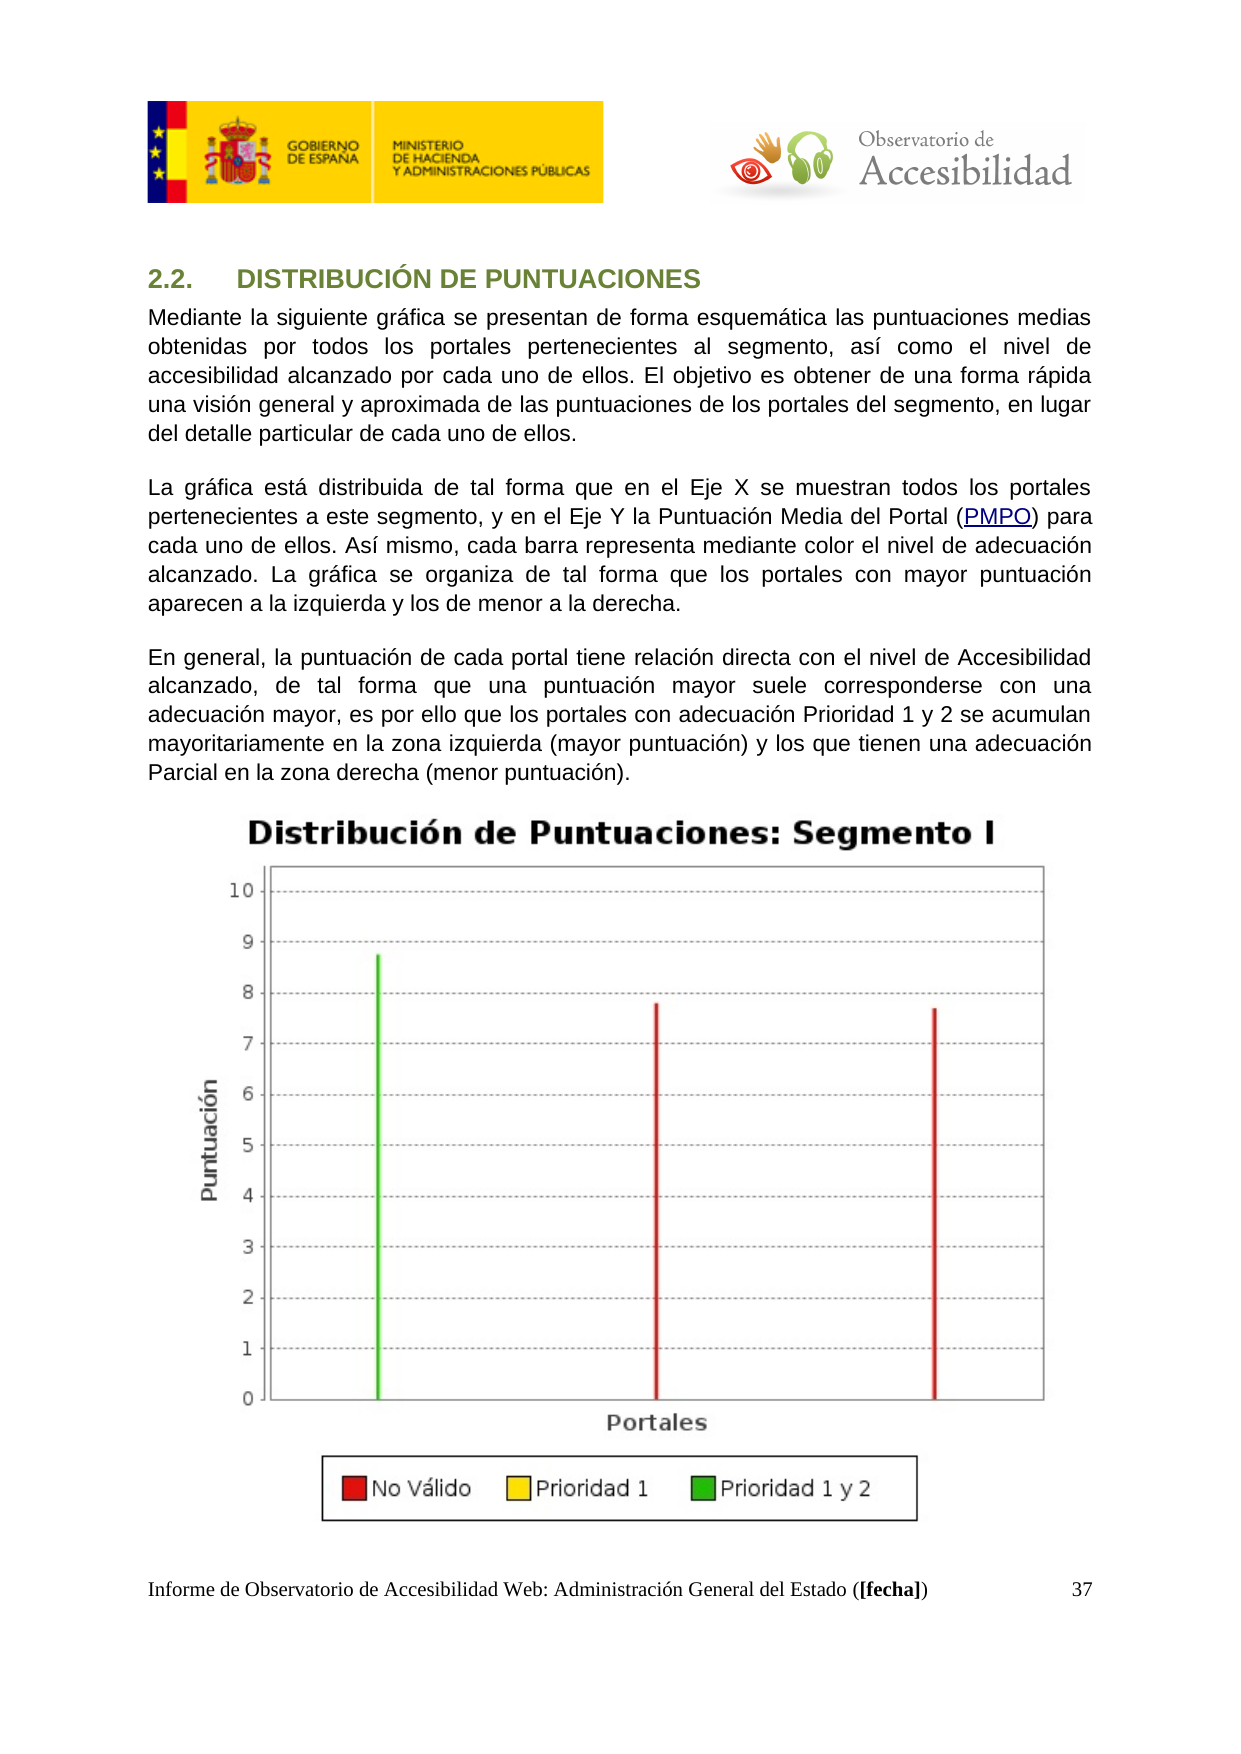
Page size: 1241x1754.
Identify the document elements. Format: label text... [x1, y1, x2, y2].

picture [178, 813, 1062, 1523]
text Mediante la siguiente gráfica se presentan de forma esquemática las puntuaciones medias obtenidas por todos los portales pertenecientes al segmento, así como el nivel de accesibilidad alcanzado por cada uno de ellos. El objetivo es obtener de una forma rápida una visión general y aproximada de las puntuaciones de los portales del segmento, en lugar del detalle particular de cada uno de ellos. [148, 304, 1092, 446]
list Distribución de puntuaciones [148, 263, 1092, 294]
picture [710, 122, 1086, 205]
text La gráfica está distribuida de tal forma que en el Eje X se muestran todos los portales pertenecientes a este segmento, y en el Eje Y la Puntuación Media del Portal (PMPO) para cada uno de ellos. Así mismo, cada barra representa mediante color el nivel de adecuación alcanzado. La gráfica se organiza de tal forma que los portales con mayor puntuación aparecen a la izquierda y los de menor a la derecha. [148, 474, 1092, 616]
text En general, la puntuación de cada portal tiene relación directa con el nivel de Accesibilidad alcanzado, de tal forma que una puntuación mayor suele corresponderse con una adecuación mayor, es por ello que los portales con adecuación Prioridad 1 y 2 se acumulan mayoritariamente en la zona izquierda (mayor puntuación) y los que tienen una adecuación Parcial en la zona derecha (menor puntuación). [148, 643, 1092, 786]
picture [147, 101, 604, 203]
